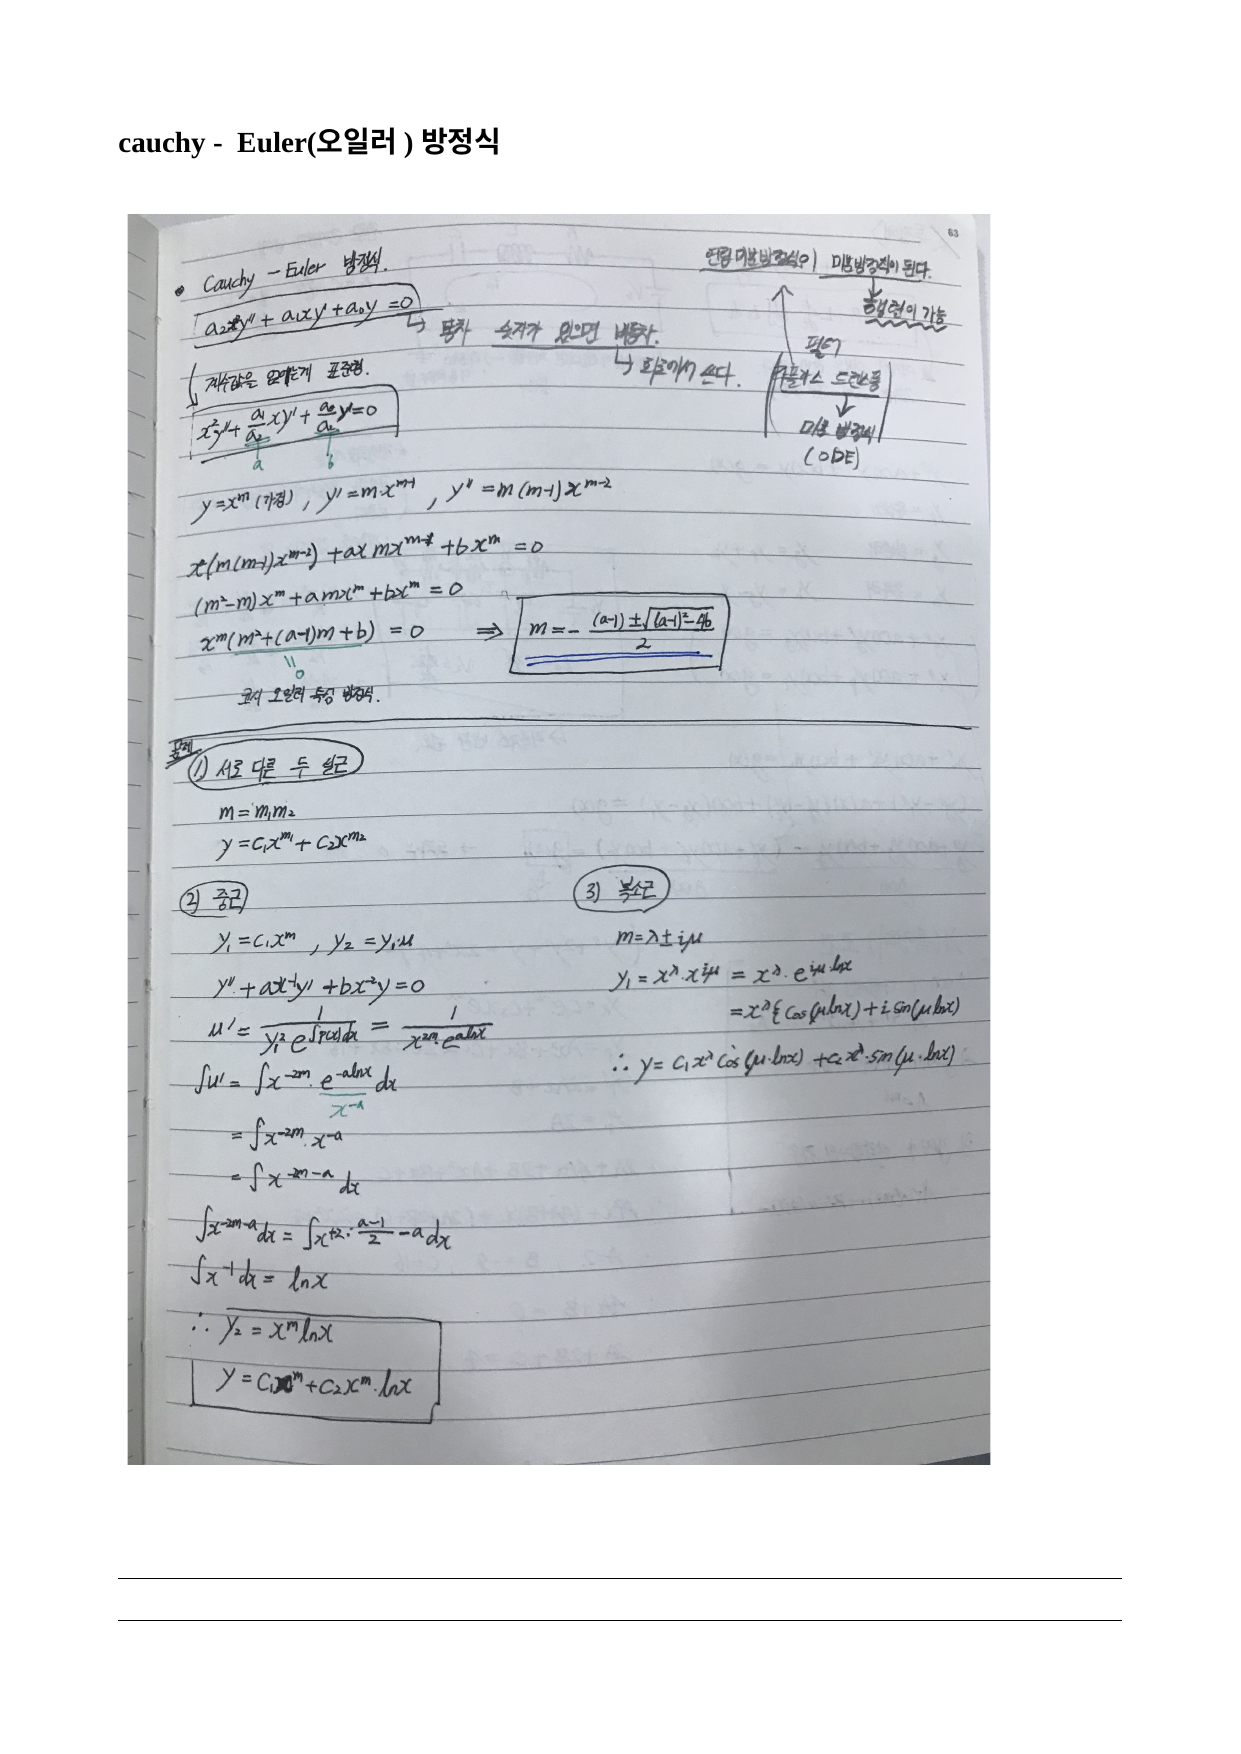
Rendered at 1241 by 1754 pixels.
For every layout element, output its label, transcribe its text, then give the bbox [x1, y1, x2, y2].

picture [127, 214, 991, 1465]
text cauchy - Euler(오일러 ) 방정식 [118, 118, 1122, 160]
